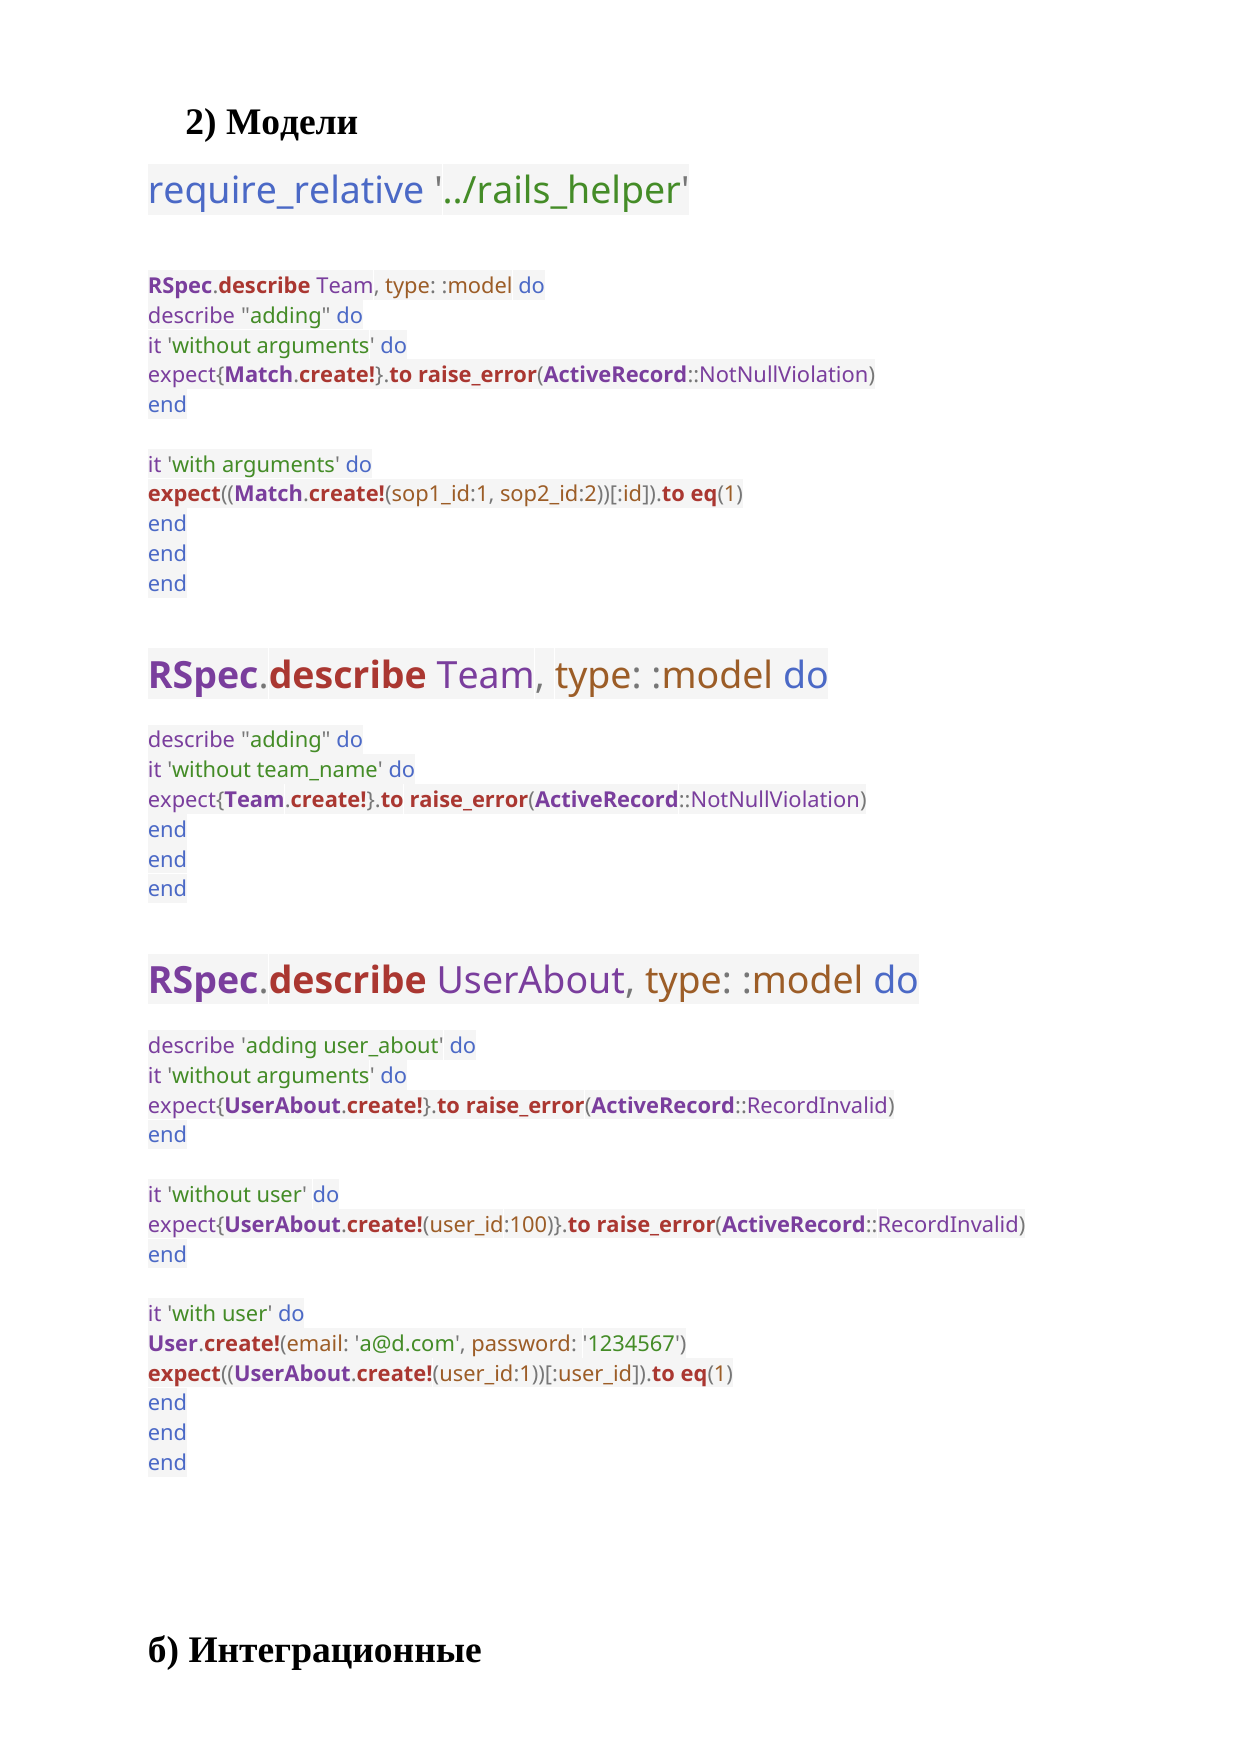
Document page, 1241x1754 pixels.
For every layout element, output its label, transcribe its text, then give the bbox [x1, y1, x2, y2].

text end [148, 568, 1181, 598]
text describe "adding" do [148, 724, 1181, 754]
text User.create!(email: 'a@d.com', password: '1234567') [148, 1328, 1181, 1358]
text end [148, 873, 1181, 903]
text RSpec.describe UserAbout, type: :model do [148, 953, 1181, 1004]
text it 'without user' do [148, 1179, 1181, 1209]
text end [148, 389, 1181, 419]
text expect{UserAbout.create!(user_id:100)}.to raise_error(ActiveRecord::RecordInvalid) [148, 1209, 1181, 1238]
text expect((Match.create!(sop1_id:1, sop2_id:2))[:id]).to eq(1) [148, 478, 1181, 508]
text describe "adding" do [148, 300, 1181, 329]
text end [148, 1119, 1181, 1149]
text expect{UserAbout.create!}.to raise_error(ActiveRecord::RecordInvalid) [148, 1090, 1181, 1119]
text RSpec.describe Team, type: :model do [148, 648, 1181, 699]
text 2) Модели [148, 99, 1181, 142]
text end [148, 1447, 1181, 1477]
text it 'with arguments' do [148, 449, 1181, 478]
text it 'with user' do [148, 1298, 1181, 1328]
text require_relative '../rails_helper' [148, 164, 1181, 215]
text end [148, 1387, 1181, 1417]
text end [148, 1417, 1181, 1447]
text it 'without arguments' do [148, 329, 1181, 359]
text end [148, 1238, 1181, 1268]
text describe 'adding user_about' do [148, 1030, 1181, 1060]
text expect{Match.create!}.to raise_error(ActiveRecord::NotNullViolation) [148, 359, 1181, 389]
text end [148, 844, 1181, 873]
text it 'without arguments' do [148, 1060, 1181, 1090]
text it 'without team_name' do [148, 754, 1181, 784]
text end [148, 508, 1181, 538]
text expect((UserAbout.create!(user_id:1))[:user_id]).to eq(1) [148, 1358, 1181, 1387]
text б) Интеграционные [148, 1628, 1181, 1671]
text end [148, 538, 1181, 568]
text RSpec.describe Team, type: :model do [148, 270, 1181, 300]
text end [148, 814, 1181, 844]
text expect{Team.create!}.to raise_error(ActiveRecord::NotNullViolation) [148, 784, 1181, 814]
